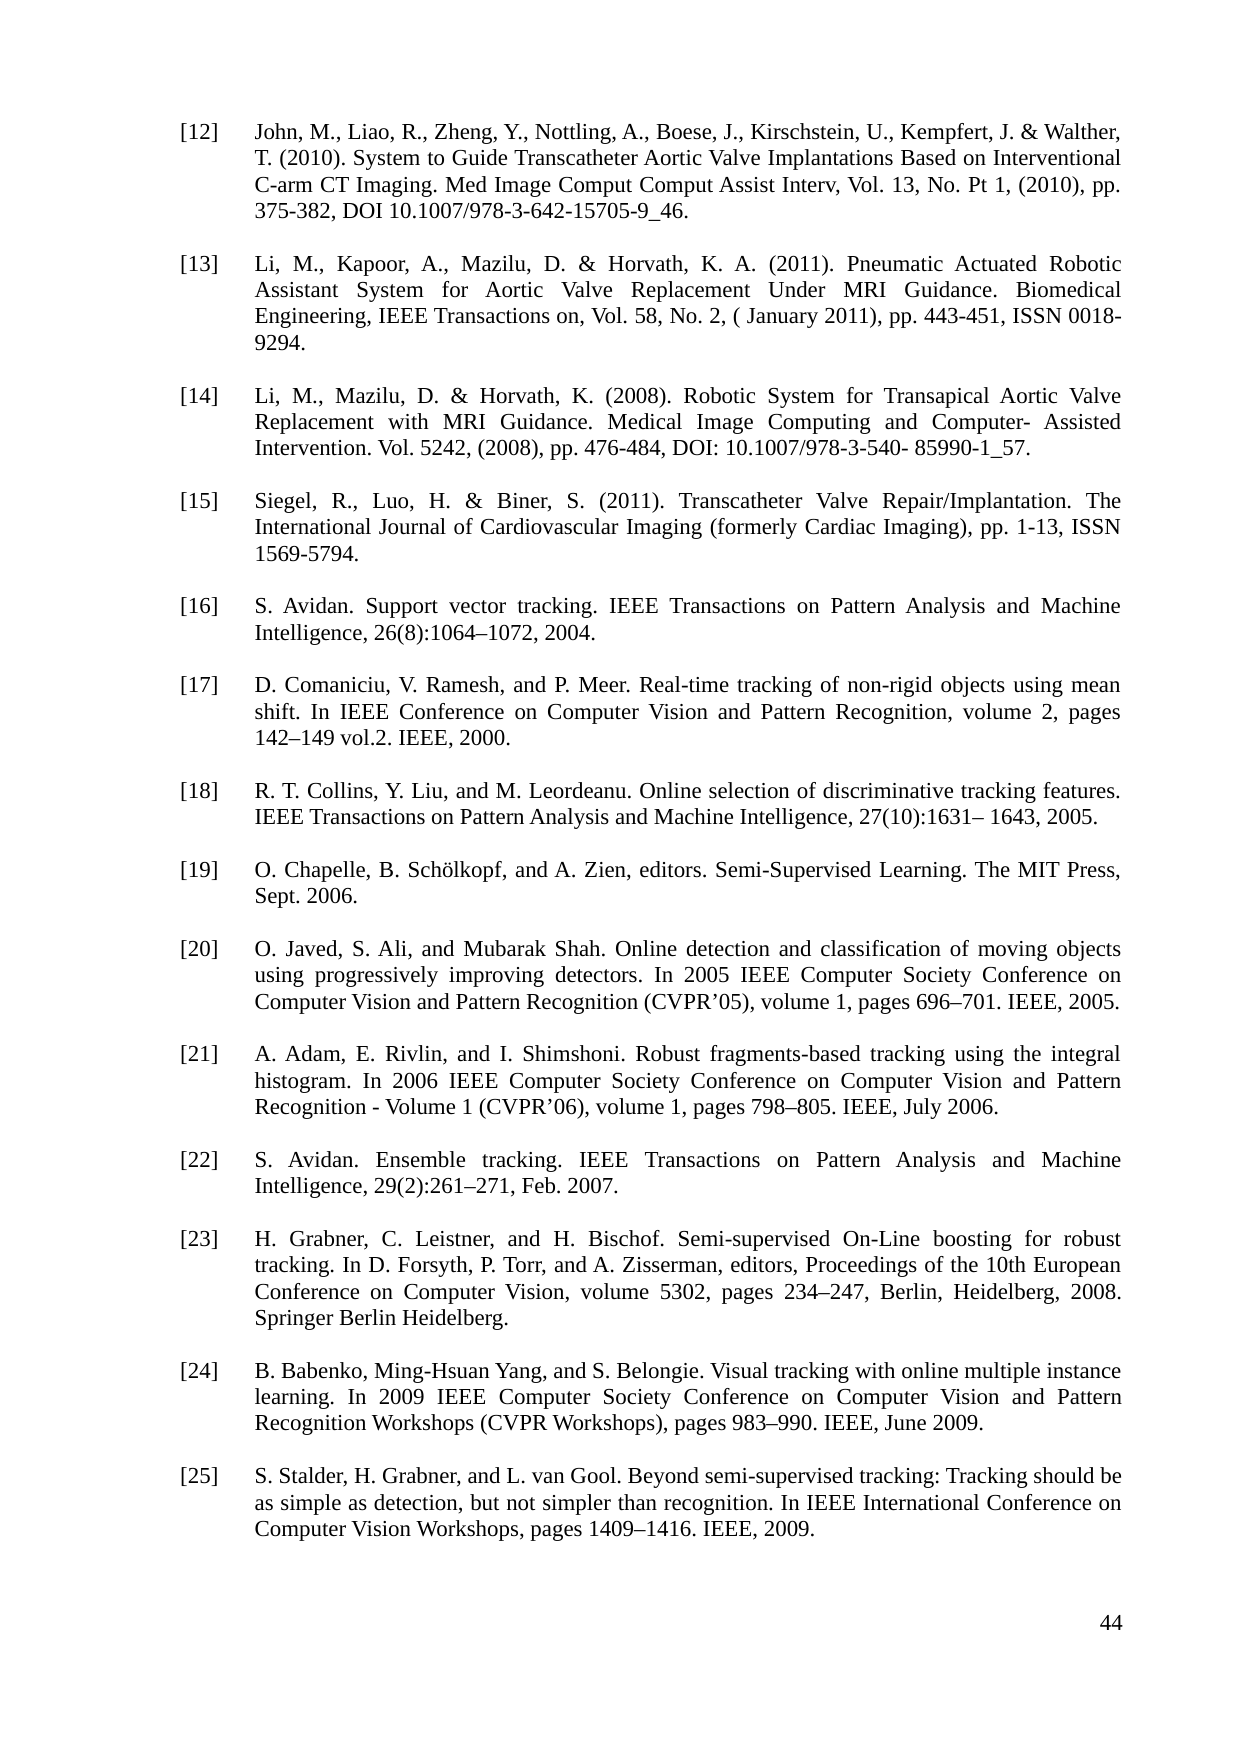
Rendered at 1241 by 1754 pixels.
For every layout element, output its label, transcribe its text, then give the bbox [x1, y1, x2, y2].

table_header [20] [180, 935, 254, 1014]
table_header Li, M., Mazilu, D. & Horvath, K. (2008). Robotic System for Transapical Aortic Valve Replacement with MRI Guidance. Medical Image Computing and Computer- Assisted Intervention. Vol. 5242, (2008), pp. 476-484, DOI: 10.1007/978-3-540- 85990-1_57. [254, 382, 1123, 461]
table_header [13] [180, 250, 254, 355]
table_header [17] [180, 672, 254, 751]
table_header Li, M., Kapoor, A., Mazilu, D. & Horvath, K. A. (2011). Pneumatic Actuated Robotic Assistant System for Aortic Valve Replacement Under MRI Guidance. Biomedical Engineering, IEEE Transactions on, Vol. 58, No. 2, ( January 2011), pp. 443-451, ISSN 0018-9294. [254, 250, 1123, 355]
table_header [15] [180, 487, 254, 566]
table_header O. Javed, S. Ali, and Mubarak Shah. Online detection and classification of moving objects using progressively improving detectors. In 2005 IEEE Computer Society Conference on Computer Vision and Pattern Recognition (CVPR’05), volume 1, pages 696–701. IEEE, 2005. [254, 935, 1123, 1014]
table_header John, M., Liao, R., Zheng, Y., Nottling, A., Boese, J., Kirschstein, U., Kempfert, J. & Walther, T. (2010). System to Guide Transcatheter Aortic Valve Implantations Based on Interventional C-arm CT Imaging. Med Image Comput Comput Assist Interv, Vol. 13, No. Pt 1, (2010), pp. 375-382, DOI 10.1007/978-3-642-15705-9_46. [254, 118, 1123, 223]
table_header O. Chapelle, B. Schölkopf, and A. Zien, editors. Semi-Supervised Learning. The MIT Press, Sept. 2006. [254, 856, 1123, 909]
table_header D. Comaniciu, V. Ramesh, and P. Meer. Real-time tracking of non-rigid objects using mean shift. In IEEE Conference on Computer Vision and Pattern Recognition, volume 2, pages 142–149 vol.2. IEEE, 2000. [254, 672, 1123, 751]
table_header B. Babenko, Ming-Hsuan Yang, and S. Belongie. Visual tracking with online multiple instance learning. In 2009 IEEE Computer Society Conference on Computer Vision and Pattern Recognition Workshops (CVPR Workshops), pages 983–990. IEEE, June 2009. [254, 1357, 1123, 1436]
table_header [21] [180, 1041, 254, 1119]
table_header A. Adam, E. Rivlin, and I. Shimshoni. Robust fragments-based tracking using the integral histogram. In 2006 IEEE Computer Society Conference on Computer Vision and Pattern Recognition - Volume 1 (CVPR’06), volume 1, pages 798–805. IEEE, July 2006. [254, 1041, 1123, 1119]
table_header [12] [180, 118, 254, 223]
table_header [16] [180, 593, 254, 645]
table_header R. T. Collins, Y. Liu, and M. Leordeanu. Online selection of discriminative tracking features. IEEE Transactions on Pattern Analysis and Machine Intelligence, 27(10):1631– 1643, 2005. [254, 777, 1123, 830]
table_header [18] [180, 777, 254, 830]
table_header S. Avidan. Ensemble tracking. IEEE Transactions on Pattern Analysis and Machine Intelligence, 29(2):261–271, Feb. 2007. [254, 1146, 1123, 1199]
table_header [19] [180, 856, 254, 909]
table_header [23] [180, 1225, 254, 1330]
table_header [14] [180, 382, 254, 461]
table_header S. Stalder, H. Grabner, and L. van Gool. Beyond semi-supervised tracking: Tracking should be as simple as detection, but not simpler than recognition. In IEEE International Conference on Computer Vision Workshops, pages 1409–1416. IEEE, 2009. [254, 1462, 1123, 1541]
table_header S. Avidan. Support vector tracking. IEEE Transactions on Pattern Analysis and Machine Intelligence, 26(8):1064–1072, 2004. [254, 593, 1123, 645]
table_header [22] [180, 1146, 254, 1199]
table_header [25] [180, 1462, 254, 1541]
table_header [24] [180, 1357, 254, 1436]
table_header Siegel, R., Luo, H. & Biner, S. (2011). Transcatheter Valve Repair/Implantation. The International Journal of Cardiovascular Imaging (formerly Cardiac Imaging), pp. 1-13, ISSN 1569-5794. [254, 487, 1123, 566]
table_header H. Grabner, C. Leistner, and H. Bischof. Semi-supervised On-Line boosting for robust tracking. In D. Forsyth, P. Torr, and A. Zisserman, editors, Proceedings of the 10th European Conference on Computer Vision, volume 5302, pages 234–247, Berlin, Heidelberg, 2008. Springer Berlin Heidelberg. [254, 1225, 1123, 1330]
